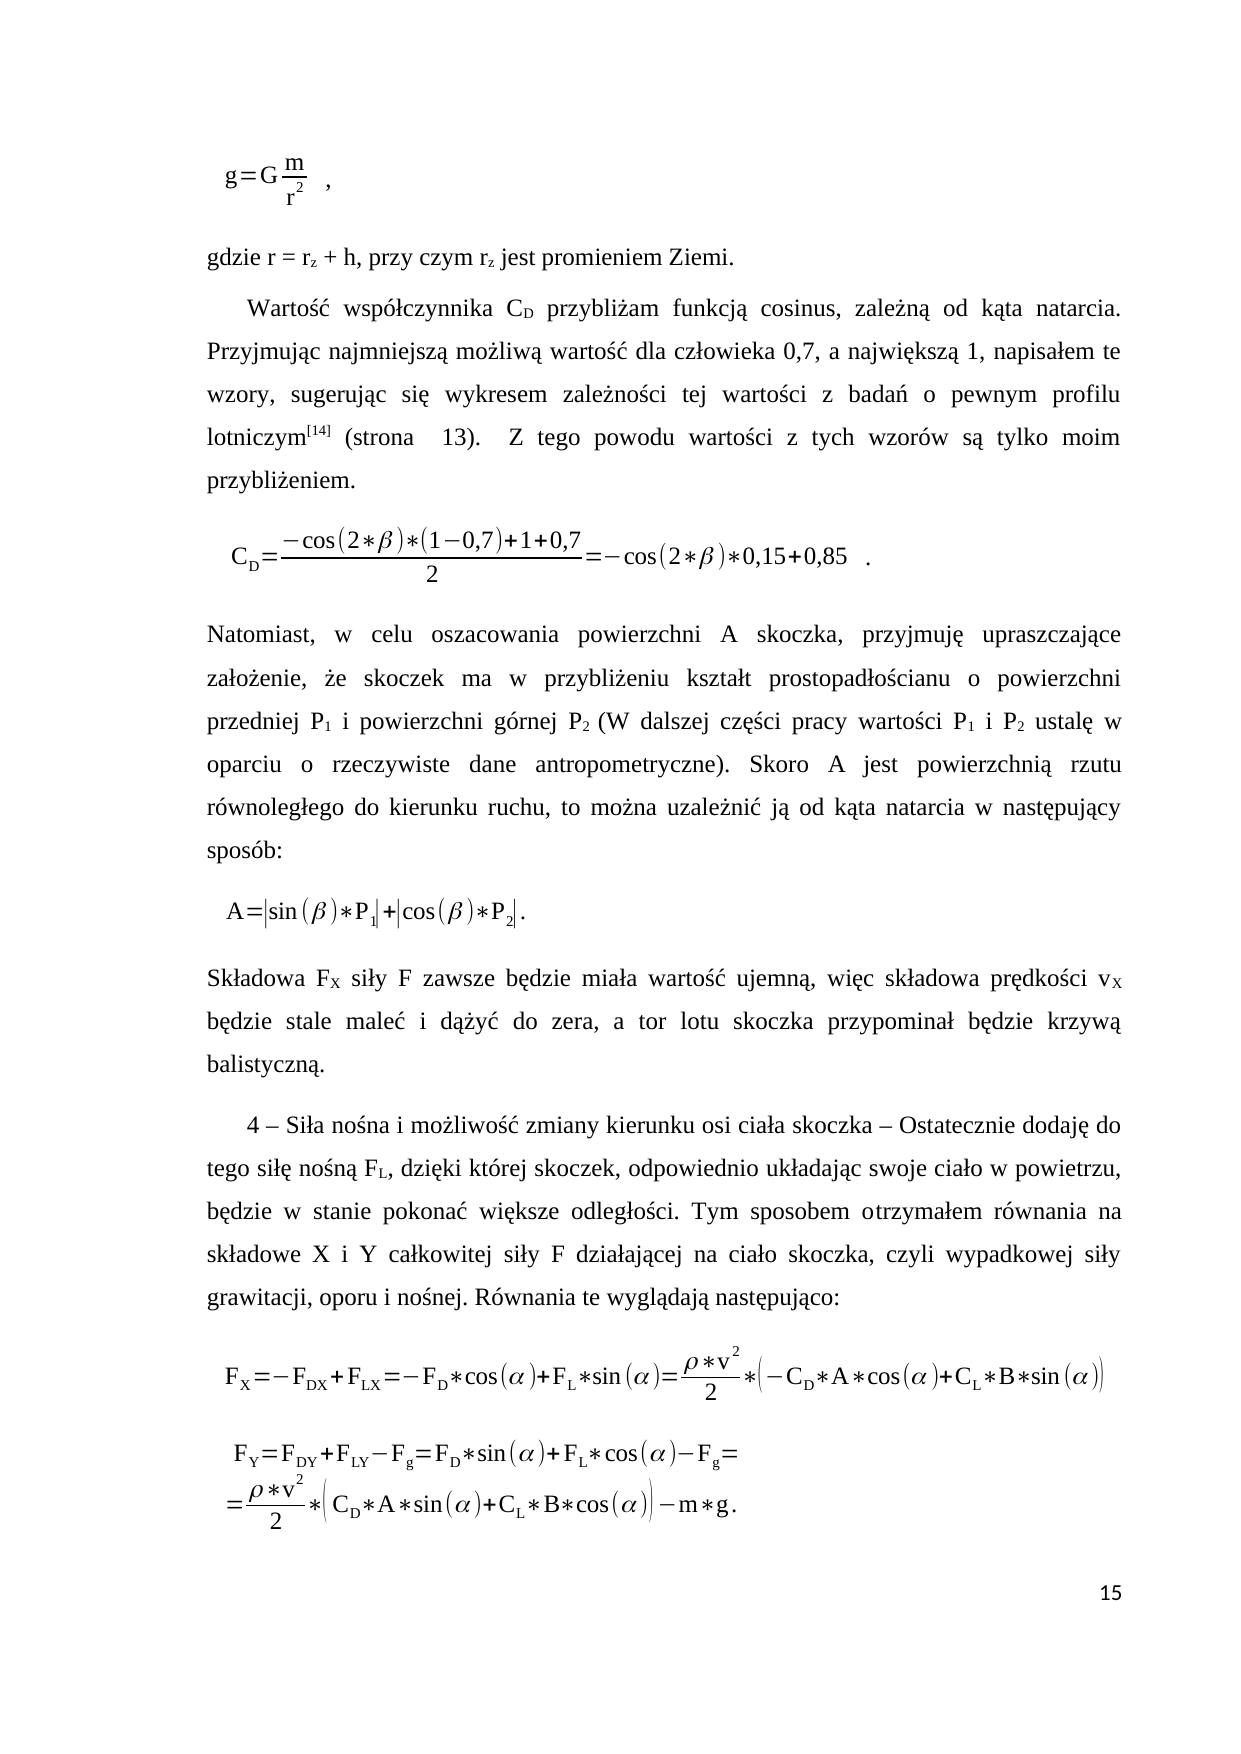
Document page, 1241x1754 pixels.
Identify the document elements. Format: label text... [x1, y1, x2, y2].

text Natomiast, w celu oszacowania powierzchni A skoczka, przyjmuję upraszczające założenie, że skoczek ma w przybliżeniu kształt prostopadłościanu o powierzchni przedniej P1 i powierzchni górnej P2 (W dalszej części pracy wartości P1 i P2 ustalę w oparciu o rzeczywiste dane antropometryczne). Skoro A jest powierzchnią rzutu równoległego do kierunku ruchu, to można uzależnić ją od kąta natarcia w następujący sposób: [207, 619, 1122, 864]
text 4 – Siła nośna i możliwość zmiany kierunku osi ciała skoczka – Ostatecznie dodaję do tego siłę nośną FL, dzięki której skoczek, odpowiednio układając swoje ciało w powietrzu, będzie w stanie pokonać większe odległości. Tym sposobem otrzymałem równania na składowe X i Y całkowitej siły F działającej na ciało skoczka, czyli wypadkowej siły grawitacji, oporu i nośnej. Równania te wyglądają następująco: [207, 1110, 1122, 1311]
text , [207, 148, 1122, 210]
text gdzie r = rz + h, przy czym rz jest promieniem Ziemi. [207, 242, 1122, 271]
text Wartość współczynnika CD przybliżam funkcją cosinus, zależną od kąta natarcia. Przyjmując najmniejszą możliwą wartość dla człowieka 0,7, a największą 1, napisałem te wzory, sugerując się wykresem zależności tej wartości z badań o pewnym profilu lotniczym[14] (strona 13). Z tego powodu wartości z tych wzorów są tylko moim przybliżeniem. [207, 293, 1122, 494]
text . [207, 526, 1122, 587]
text Składowa FX siły F zawsze będzie miała wartość ujemną, więc składowa prędkości vX będzie stale maleć i dążyć do zera, a tor lotu skoczka przypominał będzie krzywą balistyczną. [207, 963, 1122, 1078]
